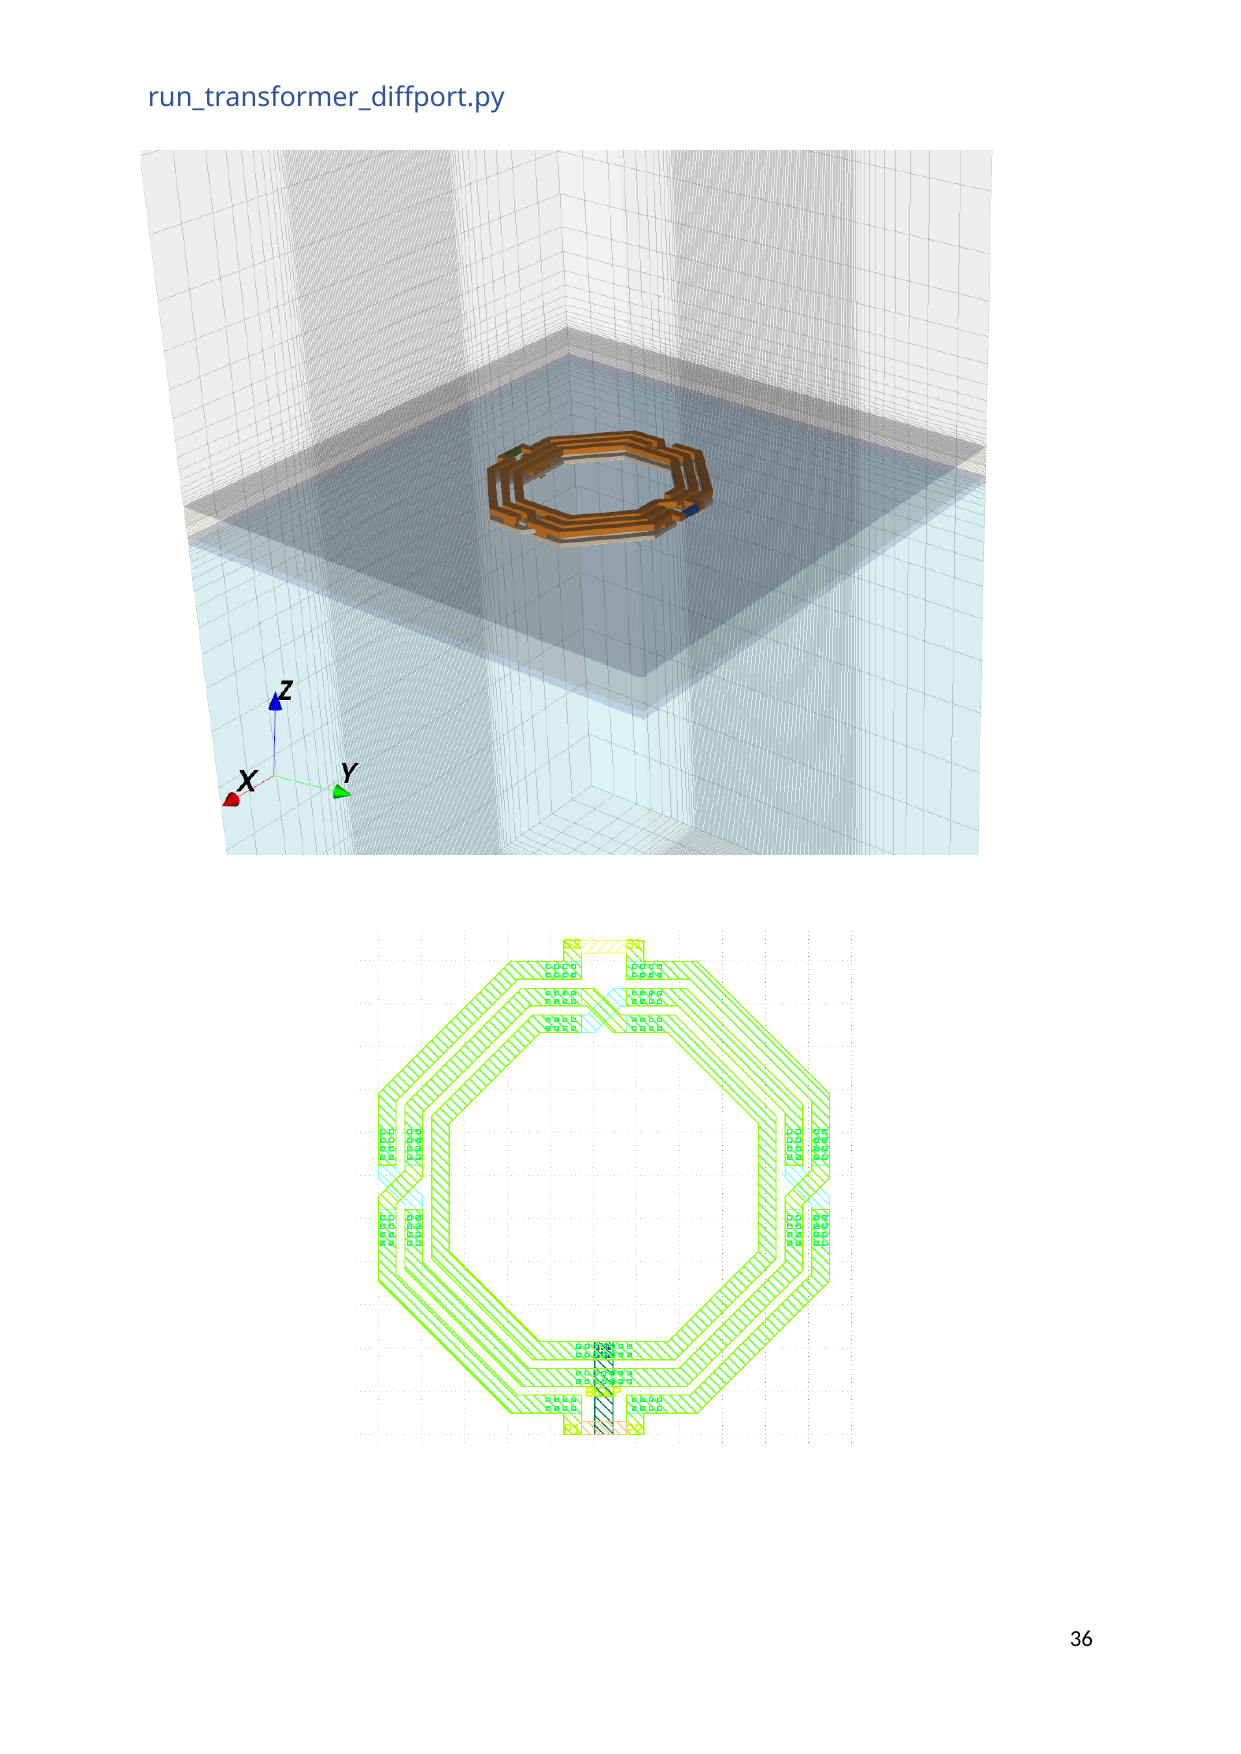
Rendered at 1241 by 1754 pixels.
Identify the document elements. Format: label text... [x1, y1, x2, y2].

picture [140, 150, 994, 855]
picture [352, 928, 857, 1445]
subtitle run_transformer_diffport.py [148, 78, 1093, 115]
